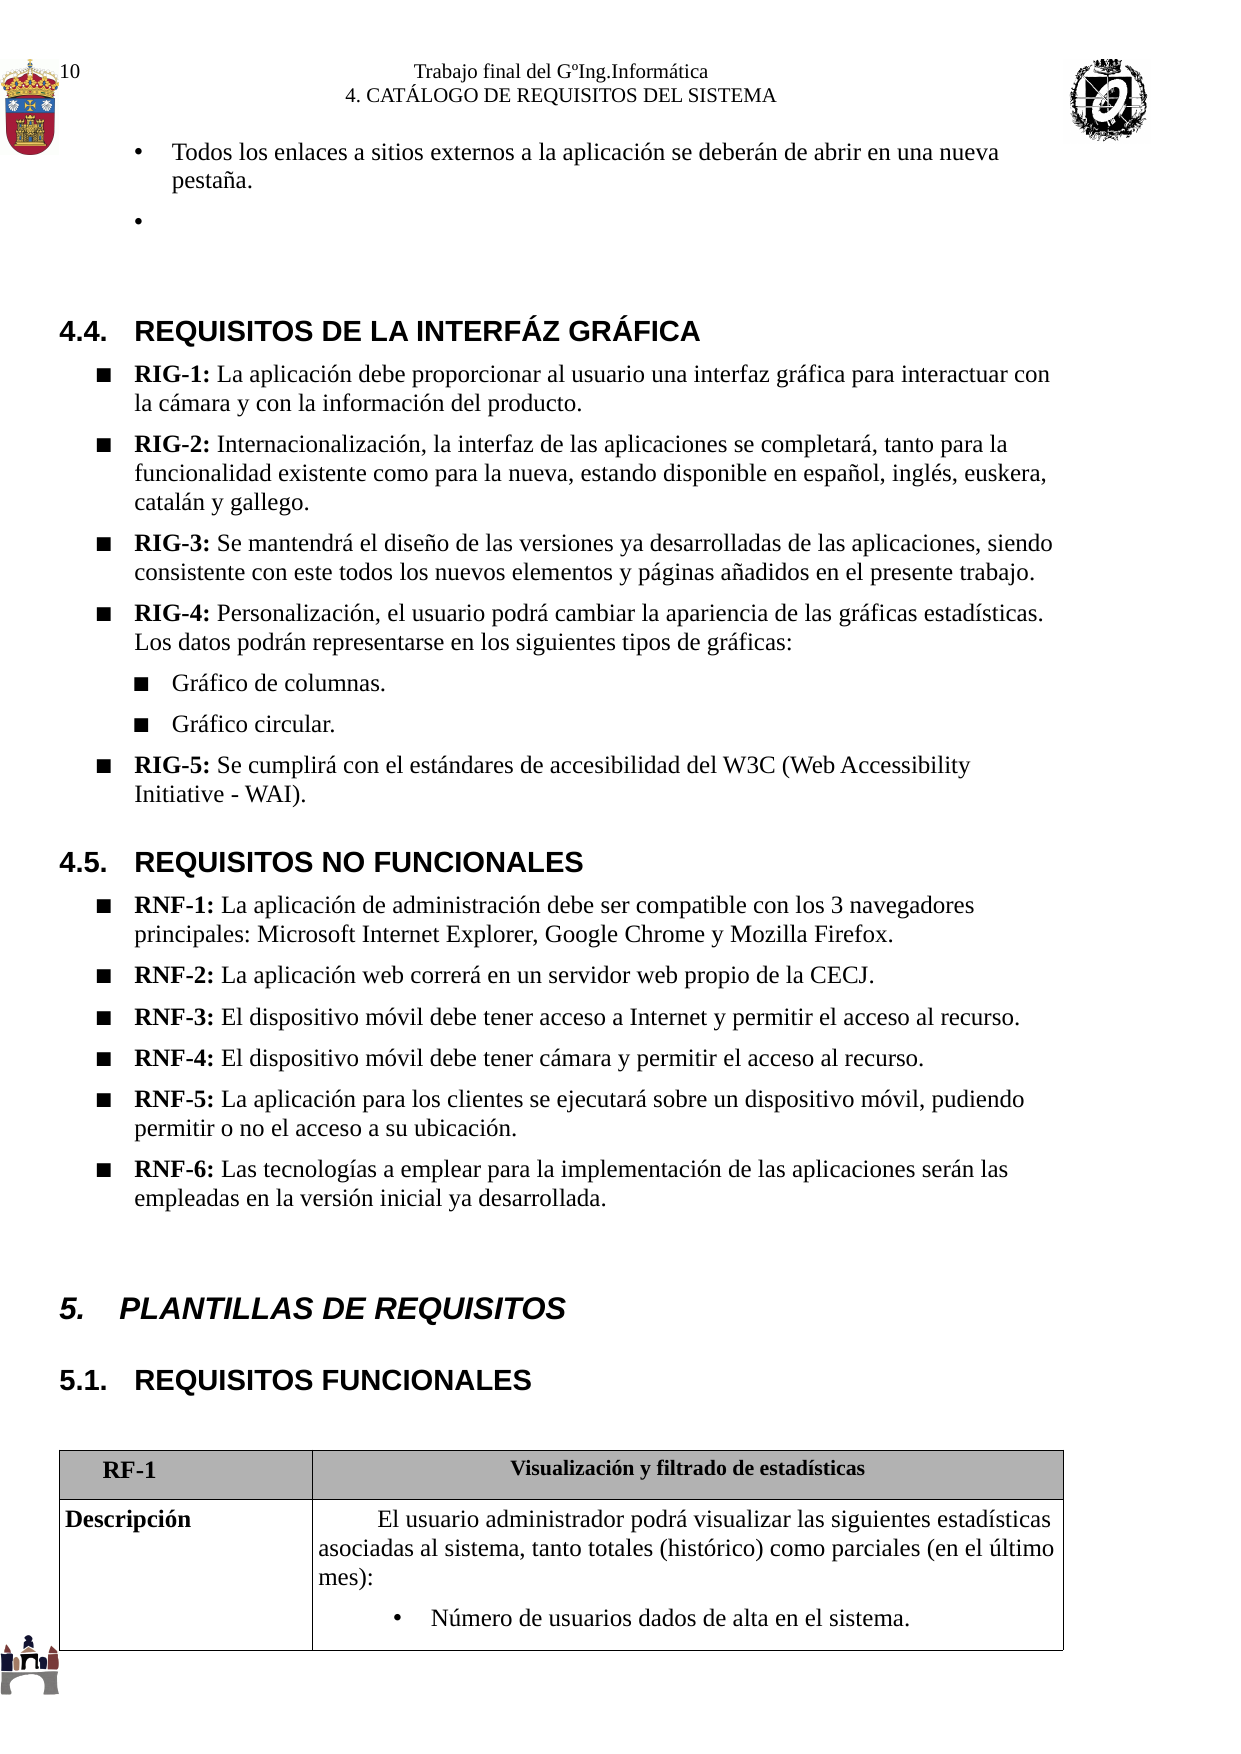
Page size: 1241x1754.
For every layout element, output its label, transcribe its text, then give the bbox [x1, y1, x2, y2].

list Todos los enlaces a sitios externos a la aplicación se deberán de abrir en una nueva pestaña. [134, 137, 1063, 194]
list RIG-2: Internacionalización, la interfaz de las aplicaciones se completará, tanto para la funcionalidad existente como para la nueva, estando disponible en español, inglés, euskera, catalán y gallego. [97, 429, 1063, 516]
picture [0, 1634, 59, 1695]
list RNF-5: La aplicación para los clientes se ejecutará sobre un dispositivo móvil, pudiendo permitir o no el acceso a su ubicación. [97, 1084, 1063, 1142]
subtitle REQUISITOS DE LA INTERFÁZ GRÁFICA [59, 314, 1063, 347]
list Gráfico circular. [134, 709, 1063, 738]
list RNF-3: El dispositivo móvil debe tener acceso a Internet y permitir el acceso al recurso. [97, 1002, 1063, 1031]
table_cell El usuario administrador podrá visualizar las siguientes estadísticas asociadas al sistema, tanto totales (histórico) como parciales (en el último mes): Número de usuarios dados de alta en el sistema. Número de establecimientos dados de alta en el sistema. Número de productos dados de alta en el sistema. Número de eventos dados de alta en el sistema. Número de búsquedas de establecimientos. Número de búsquedas de eventos. Número de búsquedas de productos. Número de comentarios introducidos por los usuarios. Número de accesos a la aplicación por parte de usuarios. Estas estadísticas podrán ser filtradas según una serie de criterios, para facilitar la consulta de las mismas. [313, 1500, 1063, 1650]
list RNF-1: La aplicación de administración debe ser compatible con los 3 navegadores principales: Microsoft Internet Explorer, Google Chrome y Mozilla Firefox. [97, 891, 1063, 948]
table_header Visualización y filtrado de estadísticas [313, 1451, 1063, 1499]
picture [0, 59, 59, 155]
subtitle PLANTILLAS DE REQUISITOS [59, 1290, 1063, 1326]
picture [1063, 59, 1152, 144]
list Gráfico de columnas. [134, 668, 1063, 697]
subtitle REQUISITOS NO FUNCIONALES [59, 845, 1063, 879]
table_header [60, 1451, 312, 1499]
list RNF-2: La aplicación web correrá en un servidor web propio de la CECJ. [97, 961, 1063, 989]
list RNF-6: Las tecnologías a emplear para la implementación de las aplicaciones serán las empleadas en la versión inicial ya desarrollada. [97, 1154, 1063, 1212]
list RIG-4: Personalización, el usuario podrá cambiar la apariencia de las gráficas estadísticas. Los datos podrán representarse en los siguientes tipos de gráficas: [97, 598, 1063, 656]
subtitle REQUISITOS FUNCIONALES [59, 1363, 1063, 1396]
list RIG-5: Se cumplirá con el estándares de accesibilidad del W3C (Web Accessibility Initiative - WAI). [97, 751, 1063, 808]
list RNF-4: El dispositivo móvil debe tener cámara y permitir el acceso al recurso. [97, 1043, 1063, 1072]
list RIG-1: La aplicación debe proporcionar al usuario una interfaz gráfica para interactuar con la cámara y con la información del producto. [97, 359, 1063, 417]
list RIG-3: Se mantendrá el diseño de las versiones ya desarrolladas de las aplicaciones, siendo consistente con este todos los nuevos elementos y páginas añadidos en el presente trabajo. [97, 528, 1063, 586]
table_cell Descripción [60, 1500, 312, 1650]
